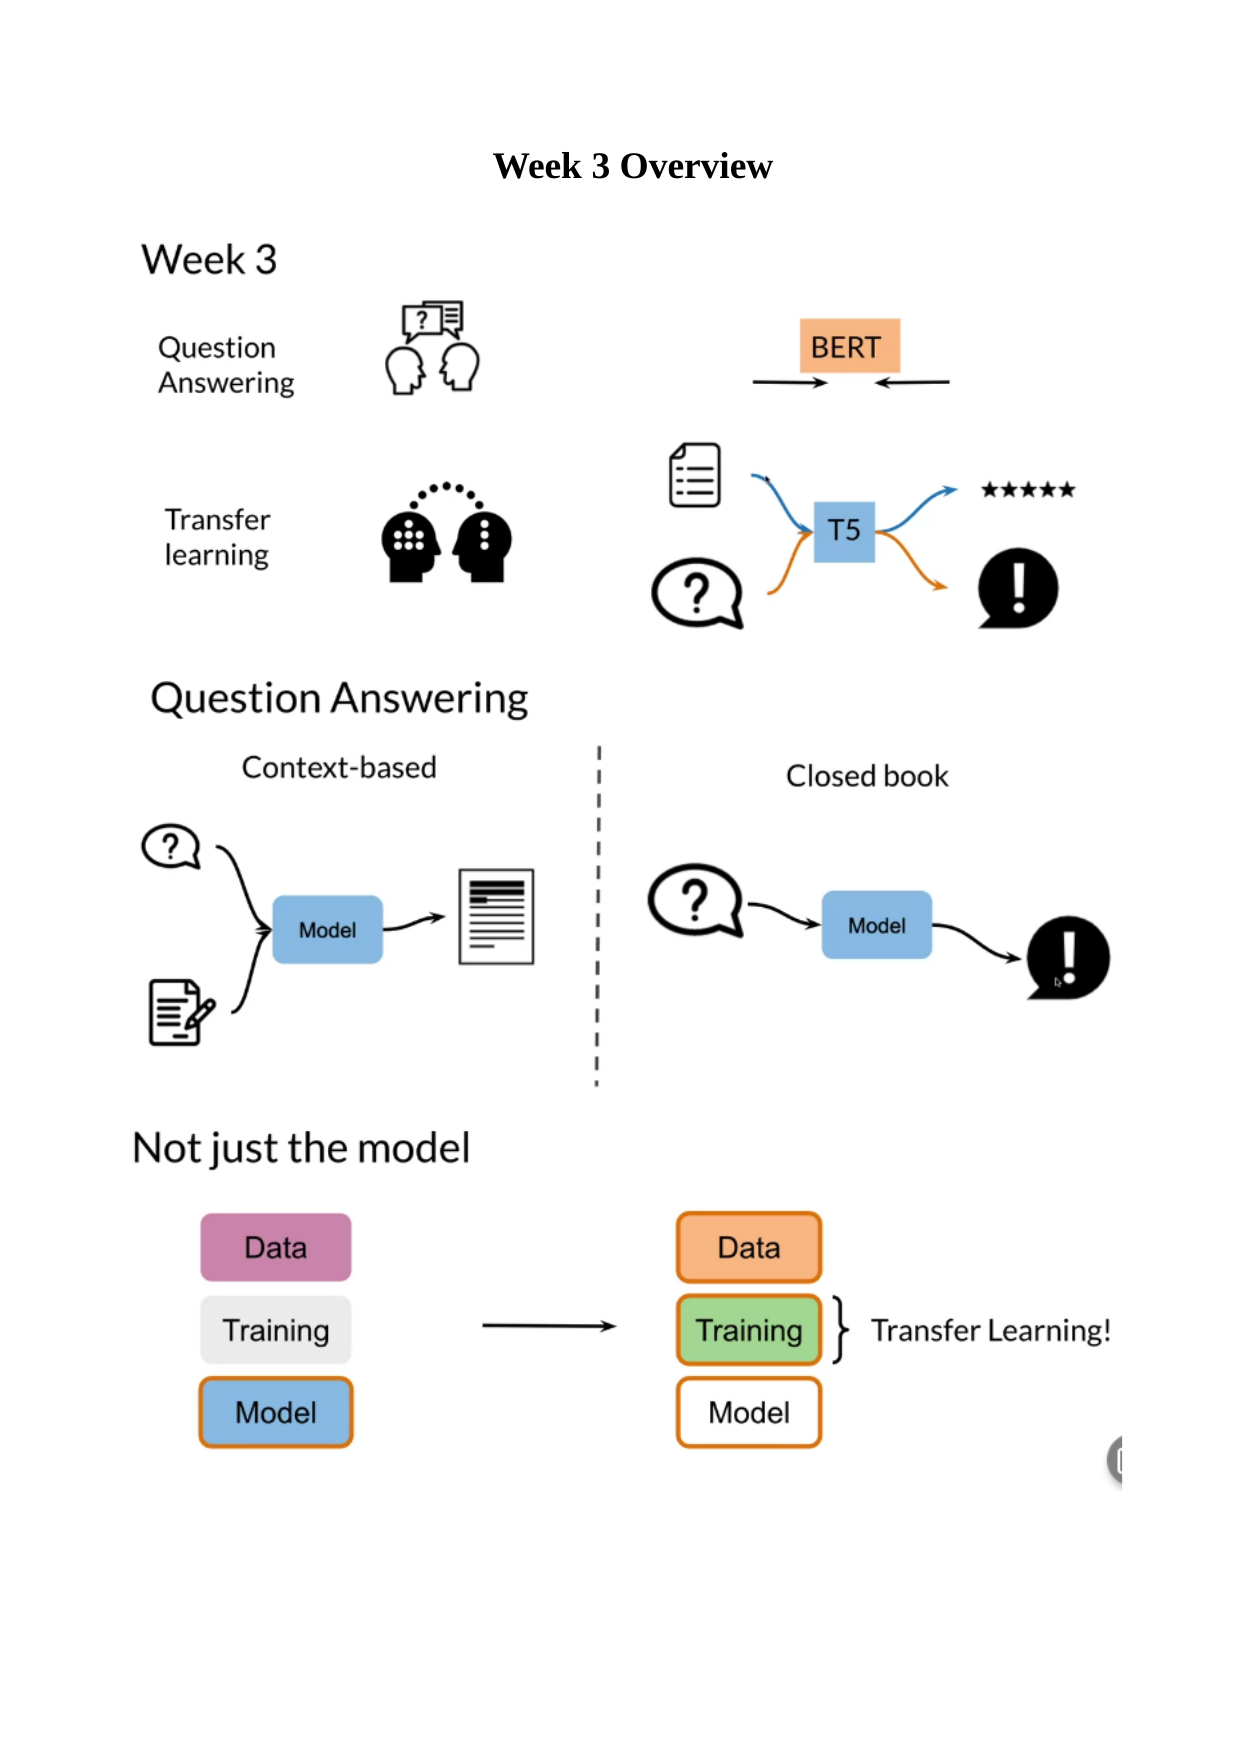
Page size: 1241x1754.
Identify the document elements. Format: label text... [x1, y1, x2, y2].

picture [118, 672, 1123, 1094]
picture [118, 227, 1123, 644]
picture [118, 1122, 1123, 1492]
subtitle Week 3 Overview [118, 143, 1122, 186]
